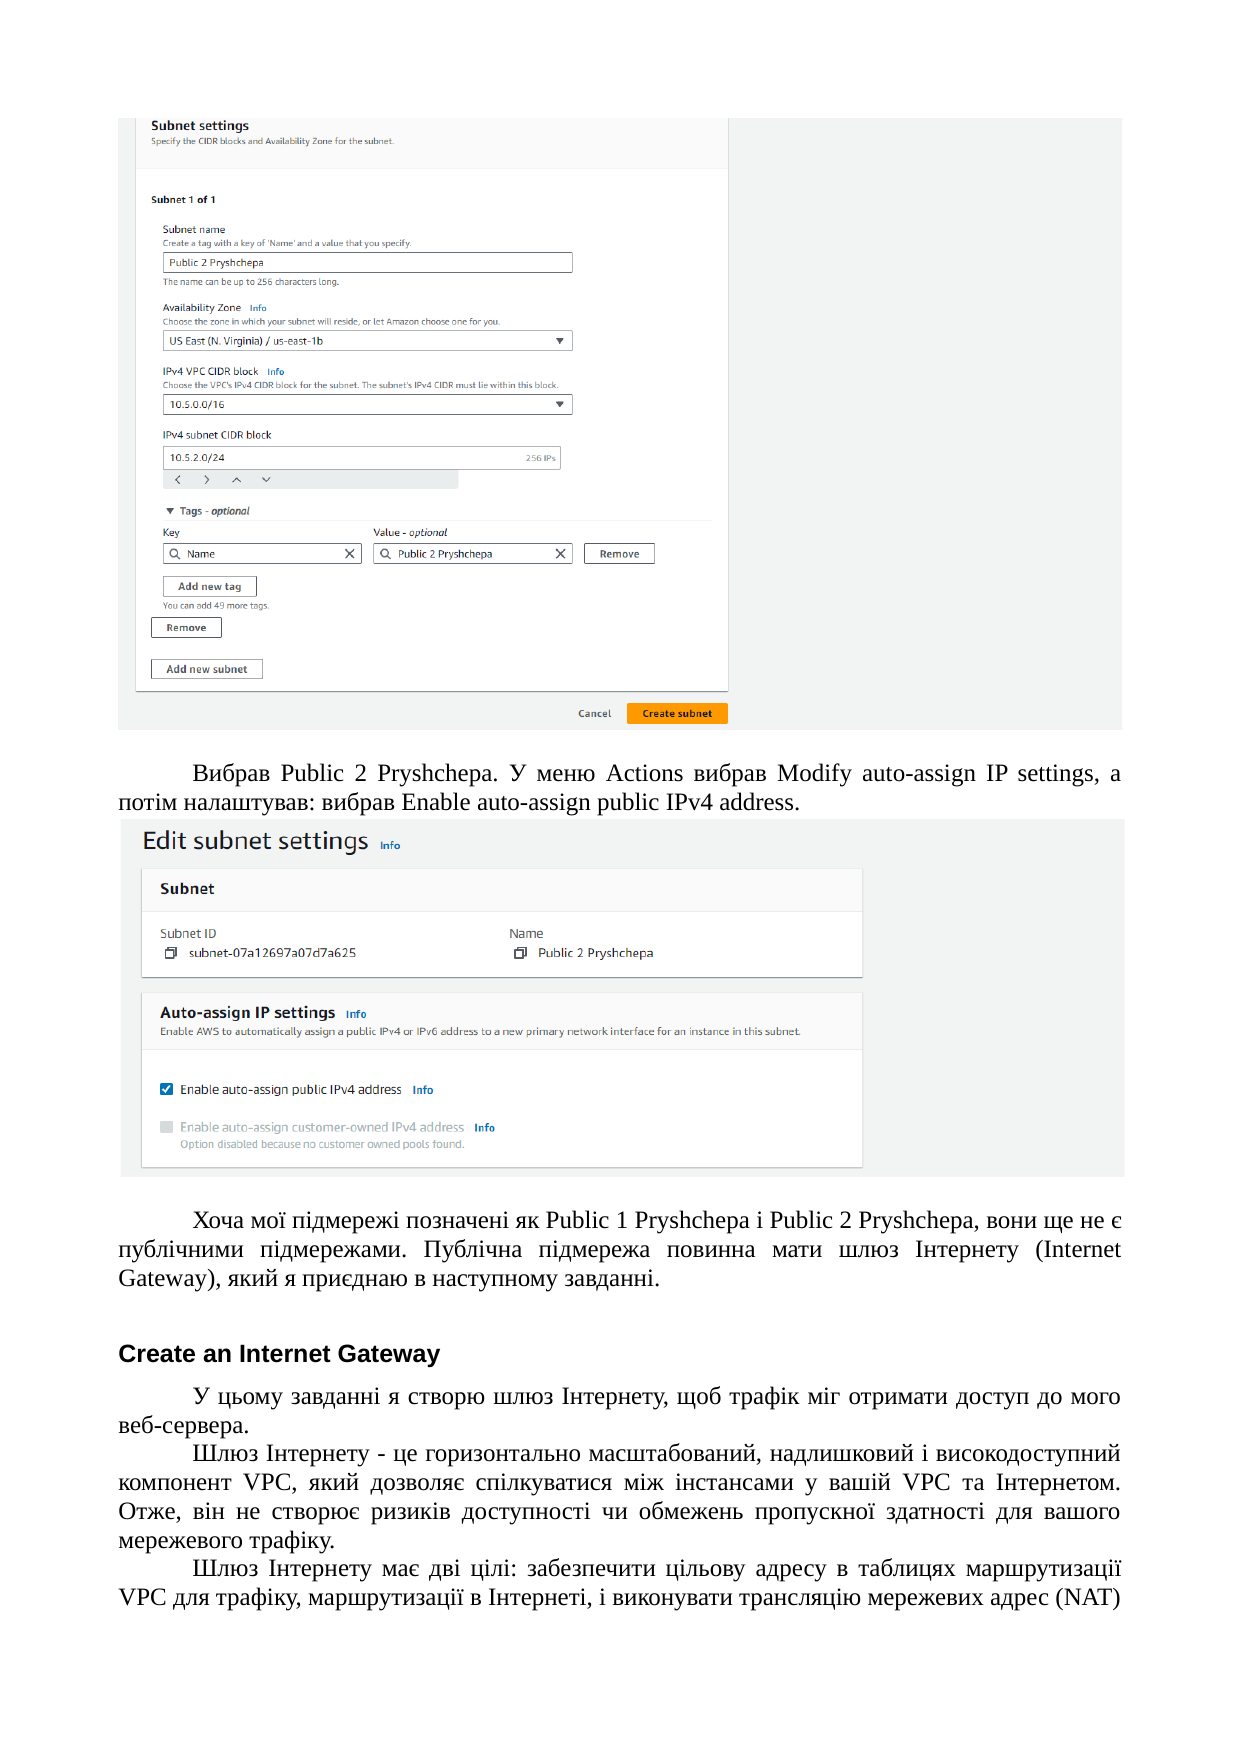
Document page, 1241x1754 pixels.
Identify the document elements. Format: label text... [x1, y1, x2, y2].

text Шлюз Інтернету має дві цілі: забезпечити цільову адресу в таблицях маршрутизації VPC для трафіку, маршрутизації в Інтернеті, і виконувати трансляцію мережевих адрес (NAT) [118, 1553, 1122, 1611]
text У цьому завданні я створю шлюз Інтернету, щоб трафік міг отримати доступ до мого веб-сервера. [118, 1381, 1122, 1438]
text Вибрав Public 2 Pryshchepa. У меню Actions вибрав Modify auto-assign IP settings, а потім налаштував: вибрав Enable auto-assign public IPv4 address. [118, 758, 1122, 816]
picture [120, 819, 1125, 1177]
subtitle Create an Internet Gateway [118, 1335, 1122, 1368]
text Шлюз Інтернету - це горизонтально масштабований, надлишковий і високодоступний компонент VPC, який дозволяє спілкуватися між інстансами у вашій VPC та Інтернетом. Отже, він не створює ризиків доступності чи обмежень пропускної здатності для вашого мережевого трафіку. [118, 1438, 1122, 1553]
picture [118, 118, 1123, 730]
text Хоча мої підмережі позначені як Public 1 Pryshchepa і Public 2 Pryshchepa, вони ще не є публічними підмережами. Публічна підмережа повинна мати шлюз Інтернету (Internet Gateway), який я приєднаю в наступному завданні. [118, 1205, 1122, 1292]
